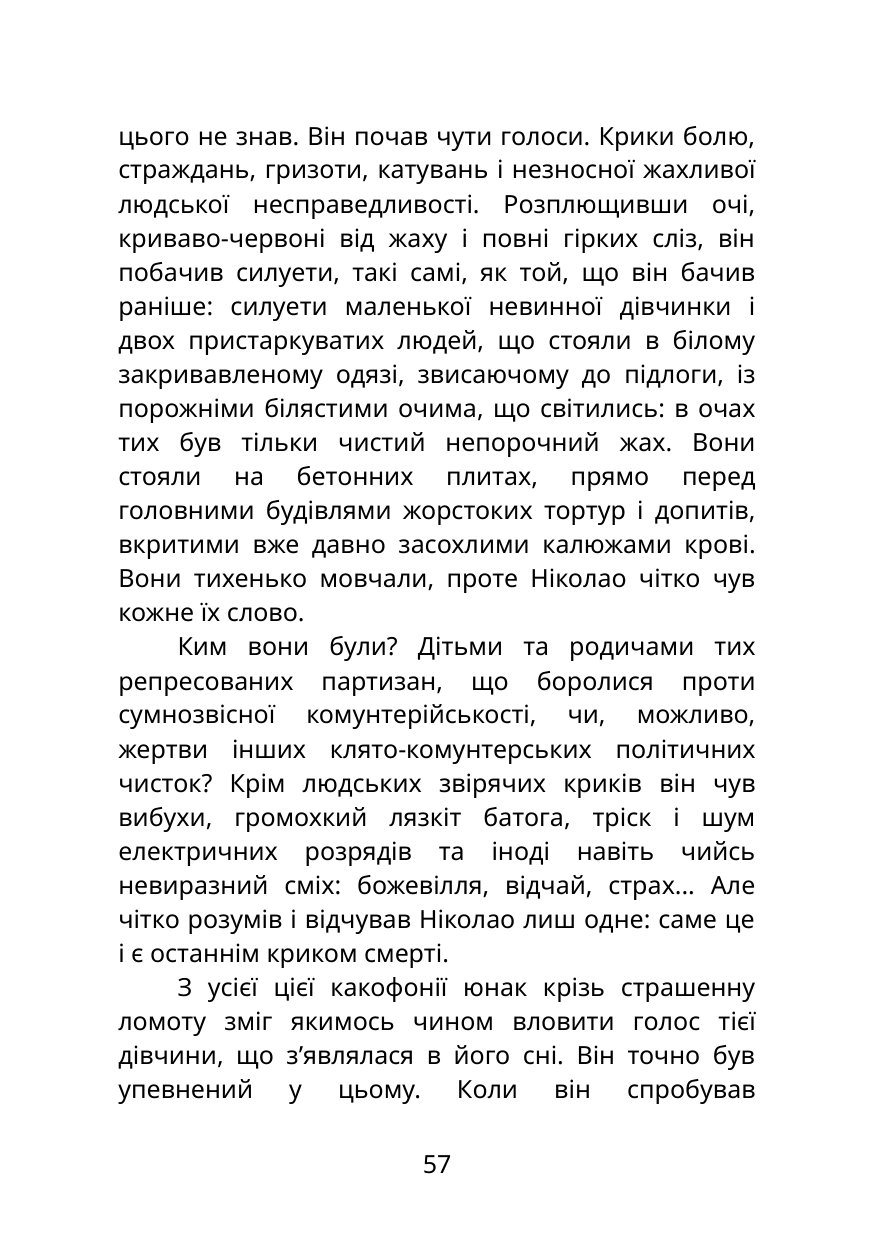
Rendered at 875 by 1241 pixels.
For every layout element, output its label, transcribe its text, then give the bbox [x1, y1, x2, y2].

text цього не знав. Він почав чути голоси. Крики болю, страждань, гризоти, катувань і незносної жахливої людської несправедливості. Розплющивши очі, криваво-червоні від жаху і повні гірких сліз, він побачив силуети, такі самі, як той, що він бачив раніше: силуети маленької невинної дівчинки і двох пристаркуватих людей, що стояли в білому закривавленому одязі, звисаючому до підлоги, із порожніми білястими очима, що світились: в очах тих був тільки чистий непорочний жах. Вони стояли на бетонних плитах, прямо перед головними будівлями жорстоких тортур і допитів, вкритими вже давно засохлими калюжами крові. Вони тихенько мовчали, проте Ніколао чітко чув кожне їх слово. [118, 118, 756, 629]
text З усієї цієї какофонії юнак крізь страшенну ломоту зміг якимось чином вловити голос тієї дівчини, що з’являлася в його сні. Він точно був упевнений у цьому. Коли він спробував [118, 970, 756, 1106]
text Ким вони були? Дітьми та родичами тих репресованих партизан, що боролися проти сумнозвісної комунтерійськості, чи, можливо, жертви інших клято-комунтерських політичних чисток? Крім людських звірячих криків він чув вибухи, громохкий лязкіт батога, тріск і шум електричних розрядів та іноді навіть чийсь невиразний сміх: божевілля, відчай, страх... Але чітко розумів і відчував Ніколао лиш одне: саме це і є останнім криком смерті. [118, 629, 756, 970]
